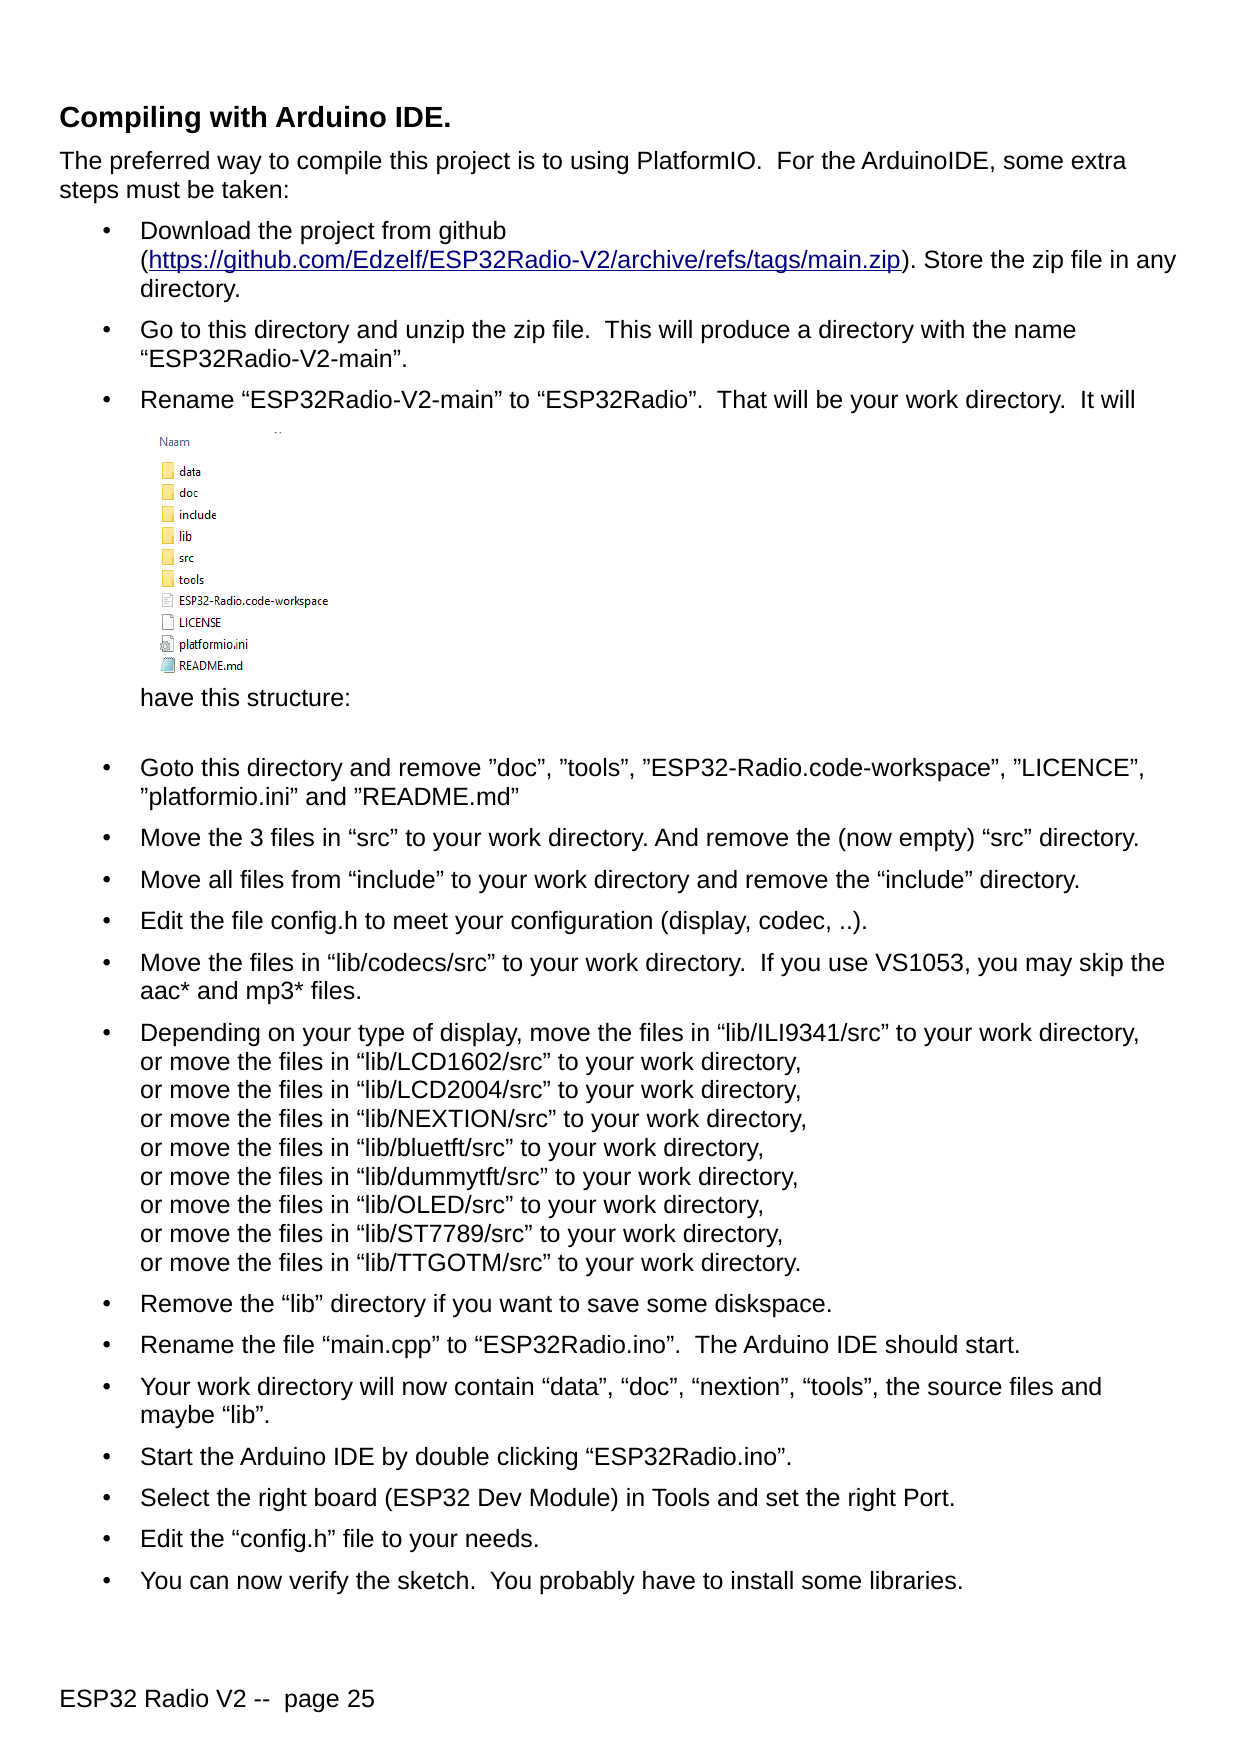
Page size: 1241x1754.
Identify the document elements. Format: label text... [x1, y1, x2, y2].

list Depending on your type of display, move the files in “lib/ILI9341/src” to your work directory, or move the files in “lib/LCD1602/src” to your work directory, or move the files in “lib/LCD2004/src” to your work directory, or move the files in “lib/NEXTION/src” to your work directory, or move the files in “lib/bluetft/src” to your work directory, or move the files in “lib/dummytft/src” to your work directory, or move the files in “lib/OLED/src” to your work directory, or move the files in “lib/ST7789/src” to your work directory, or move the files in “lib/TTGOTM/src” to your work directory. [102, 1018, 1181, 1276]
list Download the project from github (https://github.com/Edzelf/ESP32Radio-V2/archive/refs/tags/main.zip). Store the zip file in any directory. [102, 216, 1181, 302]
list You can now verify the sketch. You probably have to install some libraries. [102, 1566, 1181, 1595]
list Rename “ESP32Radio-V2-main” to “ESP32Radio”. That will be your work directory. It will have this structure: [102, 385, 1181, 741]
list Rename the file “main.cpp” to “ESP32Radio.ino”. The Arduino IDE should start. [102, 1330, 1181, 1359]
list Go to this directory and unzip the zip file. This will produce a directory with the name “ESP32Radio-V2-main”. [102, 315, 1181, 372]
list Move all files from “include” to your work directory and remove the “include” directory. [102, 865, 1181, 894]
list Move the files in “lib/codecs/src” to your work directory. If you use VS1053, you may skip the aac* and mp3* files. [102, 947, 1181, 1005]
list Edit the “config.h” file to your needs. [102, 1524, 1181, 1553]
list Start the Arduino IDE by double clicking “ESP32Radio.ino”. [102, 1442, 1181, 1471]
list Remove the “lib” directory if you want to save some diskspace. [102, 1289, 1181, 1318]
list Your work directory will now contain “data”, “doc”, “nextion”, “tools”, the source files and maybe “lib”. [102, 1372, 1181, 1429]
list Goto this directory and remove ”doc”, ”tools”, ”ESP32-Radio.code-workspace”, ”LICENCE”, ”platformio.ini” and ”README.md” [102, 753, 1181, 811]
list Edit the file config.h to meet your configuration (display, codec, ..). [102, 906, 1181, 935]
text The preferred way to compile this project is to using PlatformIO. For the ArduinoIDE, some extra steps must be taken: [59, 146, 1181, 203]
list Move the 3 files in “src” to your work directory. And remove the (now empty) “src” directory. [102, 823, 1181, 852]
list Select the right board (ESP32 Dev Module) in Tools and set the right Port. [102, 1483, 1181, 1512]
subtitle Compiling with Arduino IDE. [59, 100, 1181, 133]
